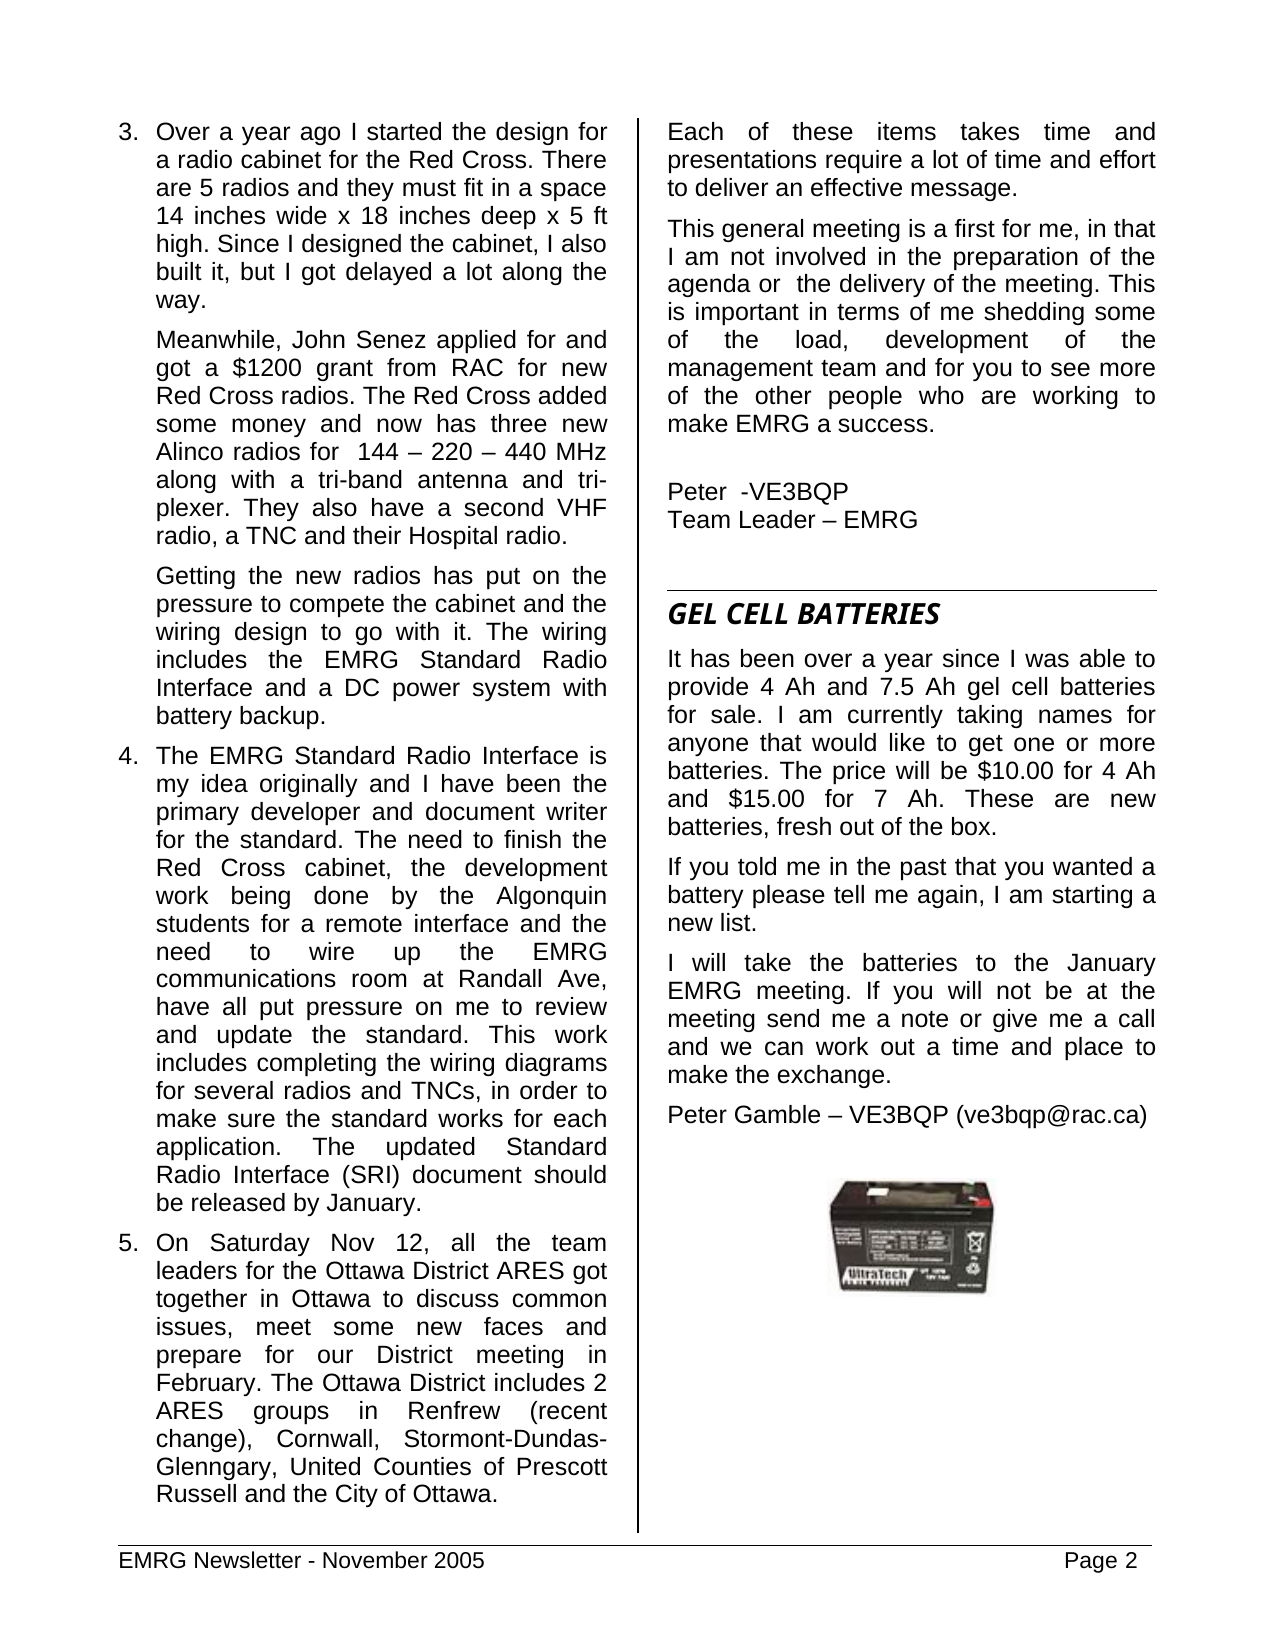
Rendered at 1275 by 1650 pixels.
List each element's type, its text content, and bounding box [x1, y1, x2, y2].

text Team Leader – EMRG [667, 506, 1157, 534]
list The EMRG Standard Radio Interface is my idea originally and I have been the primary developer and document writer for the standard. The need to finish the Red Cross cabinet, the development work being done by the Algonquin students for a remote interface and the need to wire up the EMRG communications room at Randall Ave, have all put pressure on me to review and update the standard. This work includes completing the wiring diagrams for several radios and TNCs, in order to make sure the standard works for each application. The updated Standard Radio Interface (SRI) document should be released by January. [118, 742, 608, 1216]
text Meanwhile, John Senez applied for and got a $1200 grant from RAC for new Red Cross radios. The Red Cross added some money and now has three new Alinco radios for 144 – 220 – 440 MHz along with a tri-band antenna and tri-plexer. They also have a second VHF radio, a TNC and their Hospital radio. [156, 326, 608, 549]
text Getting the new radios has put on the pressure to compete the cabinet and the wiring design to go with it. The wiring includes the EMRG Standard Radio Interface and a DC power system with battery backup. [156, 562, 608, 729]
text Peter -VE3BQP [667, 478, 1157, 506]
text Peter Gamble – VE3BQP (ve3bqp@rac.ca) [667, 1098, 1157, 1129]
text GEL CELL BATTERIES [667, 591, 1157, 633]
text If you told me in the past that you wanted a battery please tell me again, I am starting a new list. [667, 850, 1157, 937]
list Over a year ago I started the design for a radio cabinet for the Red Cross. There are 5 radios and they must fit in a space 14 inches wide x 18 inches deep x 5 ft high. Since I designed the cabinet, I also built it, but I got delayed a lot along the way. [118, 118, 608, 313]
text Each of these items takes time and presentations require a lot of time and effort to deliver an effective message. [667, 118, 1157, 202]
text This general meeting is a first for me, in that I am not involved in the preparation of the agenda or the delivery of the meeting. This is important in terms of me shedding some of the load, development of the management team and for you to see more of the other people who are working to make EMRG a success. [667, 214, 1157, 438]
list On Saturday Nov 12, all the team leaders for the Ottawa District ARES got together in Ottawa to discuss common issues, meet some new faces and prepare for our District meeting in February. The Ottawa District includes 2 ARES groups in Renfrew (recent change), Cornwall, Stormont-Dundas-Glenngary, United Counties of Prescott Russell and the City of Ottawa. [118, 1229, 608, 1508]
text I will take the batteries to the January EMRG meeting. If you will not be at the meeting send me a note or give me a call and we can work out a time and place to make the exchange. [667, 946, 1157, 1089]
text It has been over a year since I was able to provide 4 Ah and 7.5 Ah gel cell batteries for sale. I am currently taking names for anyone that would like to get one or more batteries. The price will be $10.00 for 4 Ah and $15.00 for 7 Ah. These are new batteries, fresh out of the box. [667, 642, 1157, 841]
picture [826, 1178, 997, 1297]
